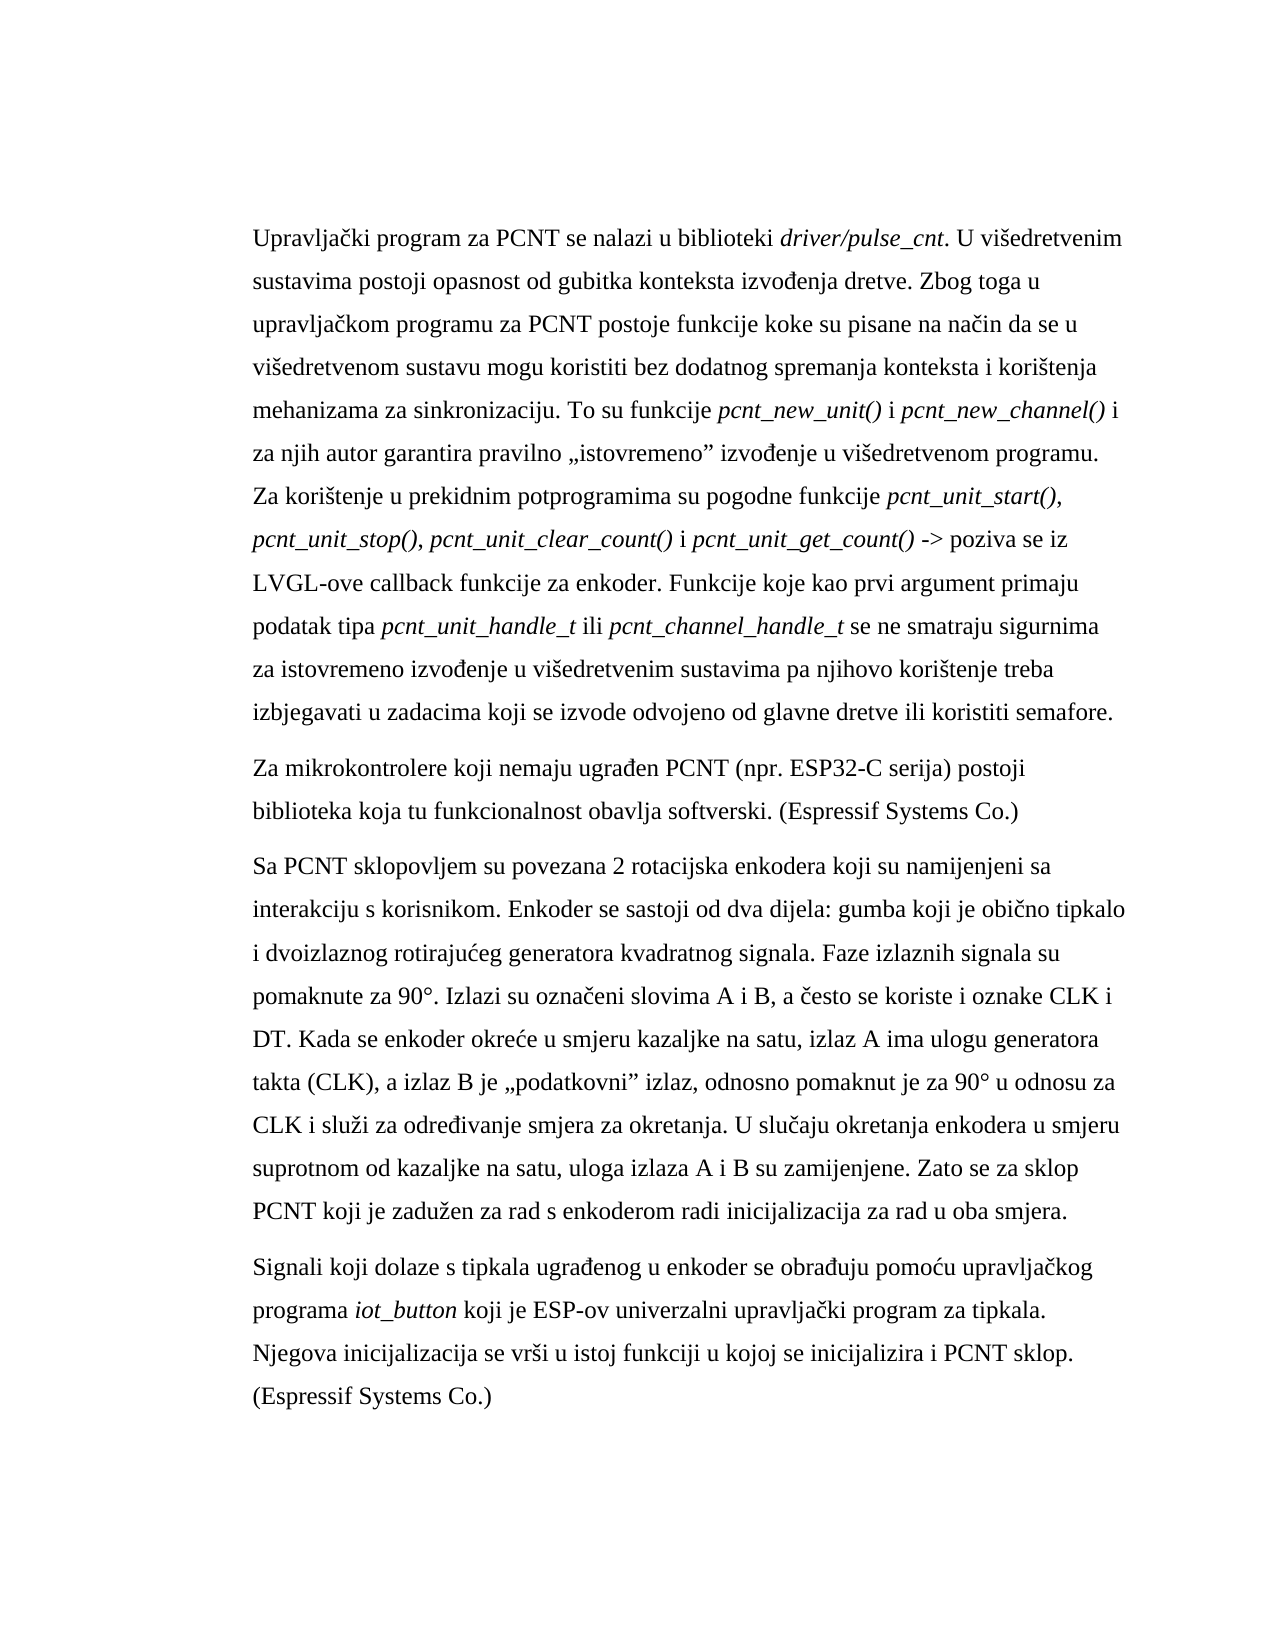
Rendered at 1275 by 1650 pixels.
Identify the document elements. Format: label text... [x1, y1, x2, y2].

text Upravljački program za PCNT se nalazi u biblioteki driver/pulse_cnt. U višedretvenim sustavima postoji opasnost od gubitka konteksta izvođenja dretve. Zbog toga u upravljačkom programu za PCNT postoje funkcije koke su pisane na način da se u višedretvenom sustavu mogu koristiti bez dodatnog spremanja konteksta i korištenja mehanizama za sinkronizaciju. To su funkcije pcnt_new_unit() i pcnt_new_channel() i za njih autor garantira pravilno „istovremeno” izvođenje u višedretvenom programu. Za korištenje u prekidnim potprogramima su pogodne funkcije pcnt_unit_start(), pcnt_unit_stop(), pcnt_unit_clear_count() i pcnt_unit_get_count() -> poziva se iz LVGL-ove callback funkcije za enkoder. Funkcije koje kao prvi argument primaju podatak tipa pcnt_unit_handle_t ili pcnt_channel_handle_t se ne smatraju sigurnima za istovremeno izvođenje u višedretvenim sustavima pa njihovo korištenje treba izbjegavati u zadacima koji se izvode odvojeno od glavne dretve ili koristiti semafore. [252, 223, 1127, 726]
text Za mikrokontrolere koji nemaju ugrađen PCNT (npr. ESP32-C serija) postoji biblioteka koja tu funkcionalnost obavlja softverski. (Espressif Systems Co.) [252, 753, 1127, 824]
text Signali koji dolaze s tipkala ugrađenog u enkoder se obrađuju pomoću upravljačkog programa iot_button koji je ESP-ov univerzalni upravljački program za tipkala. Njegova inicijalizacija se vrši u istoj funkciji u kojoj se inicijalizira i PCNT sklop. (Espressif Systems Co.) [252, 1252, 1127, 1410]
text Sa PCNT sklopovljem su povezana 2 rotacijska enkodera koji su namijenjeni sa interakciju s korisnikom. Enkoder se sastoji od dva dijela: gumba koji je obično tipkalo i dvoizlaznog rotirajućeg generatora kvadratnog signala. Faze izlaznih signala su pomaknute za 90°. Izlazi su označeni slovima A i B, a često se koriste i oznake CLK i DT. Kada se enkoder okreće u smjeru kazaljke na satu, izlaz A ima ulogu generatora takta (CLK), a izlaz B je „podatkovni” izlaz, odnosno pomaknut je za 90° u odnosu za CLK i služi za određivanje smjera za okretanja. U slučaju okretanja enkodera u smjeru suprotnom od kazaljke na satu, uloga izlaza A i B su zamijenjene. Zato se za sklop PCNT koji je zadužen za rad s enkoderom radi inicijalizacija za rad u oba smjera. [252, 851, 1127, 1225]
